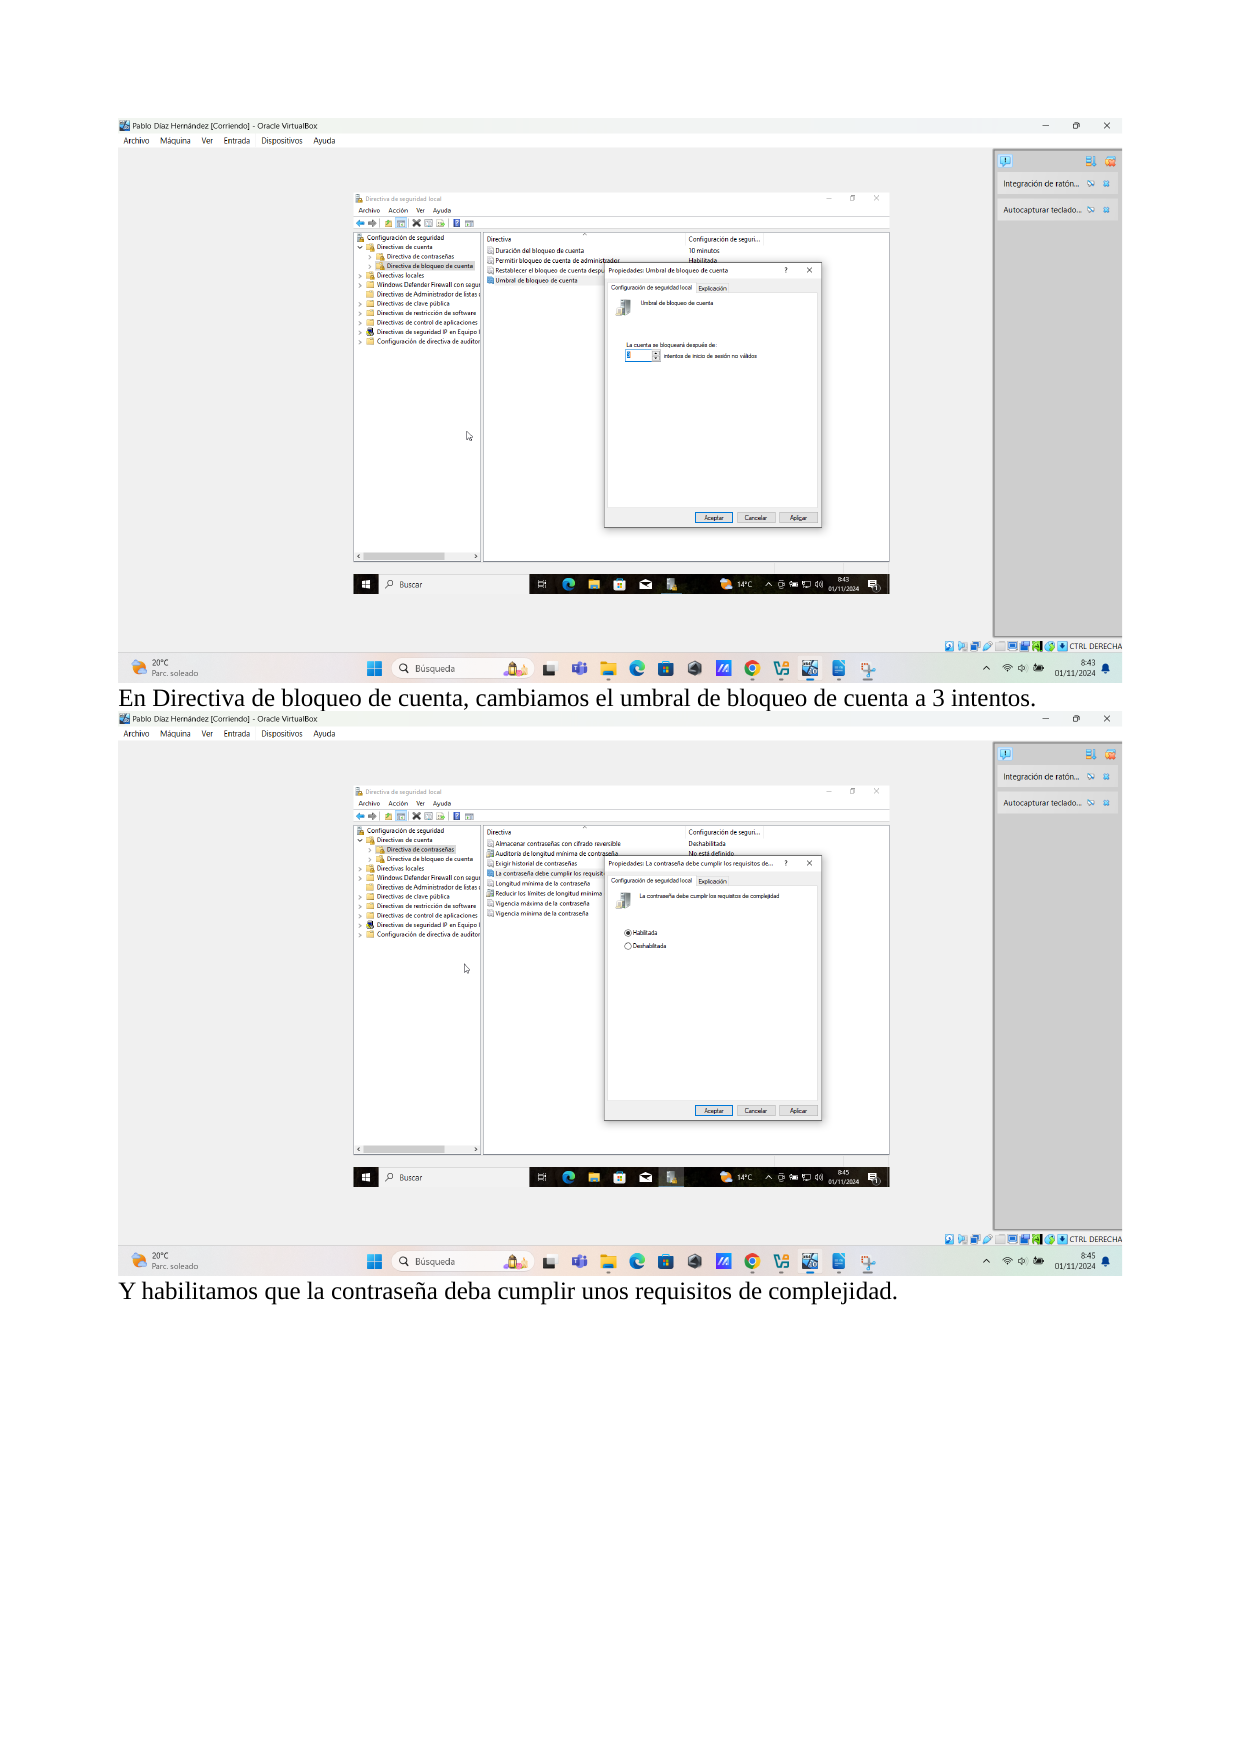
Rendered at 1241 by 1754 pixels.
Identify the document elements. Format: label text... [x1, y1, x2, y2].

picture [118, 118, 1123, 683]
text Y habilitamos que la contraseña deba cumplir unos requisitos de complejidad. [118, 1276, 1122, 1304]
text En Directiva de bloqueo de cuenta, cambiamos el umbral de bloqueo de cuenta a 3 intentos. [118, 683, 1122, 711]
picture [118, 711, 1123, 1276]
